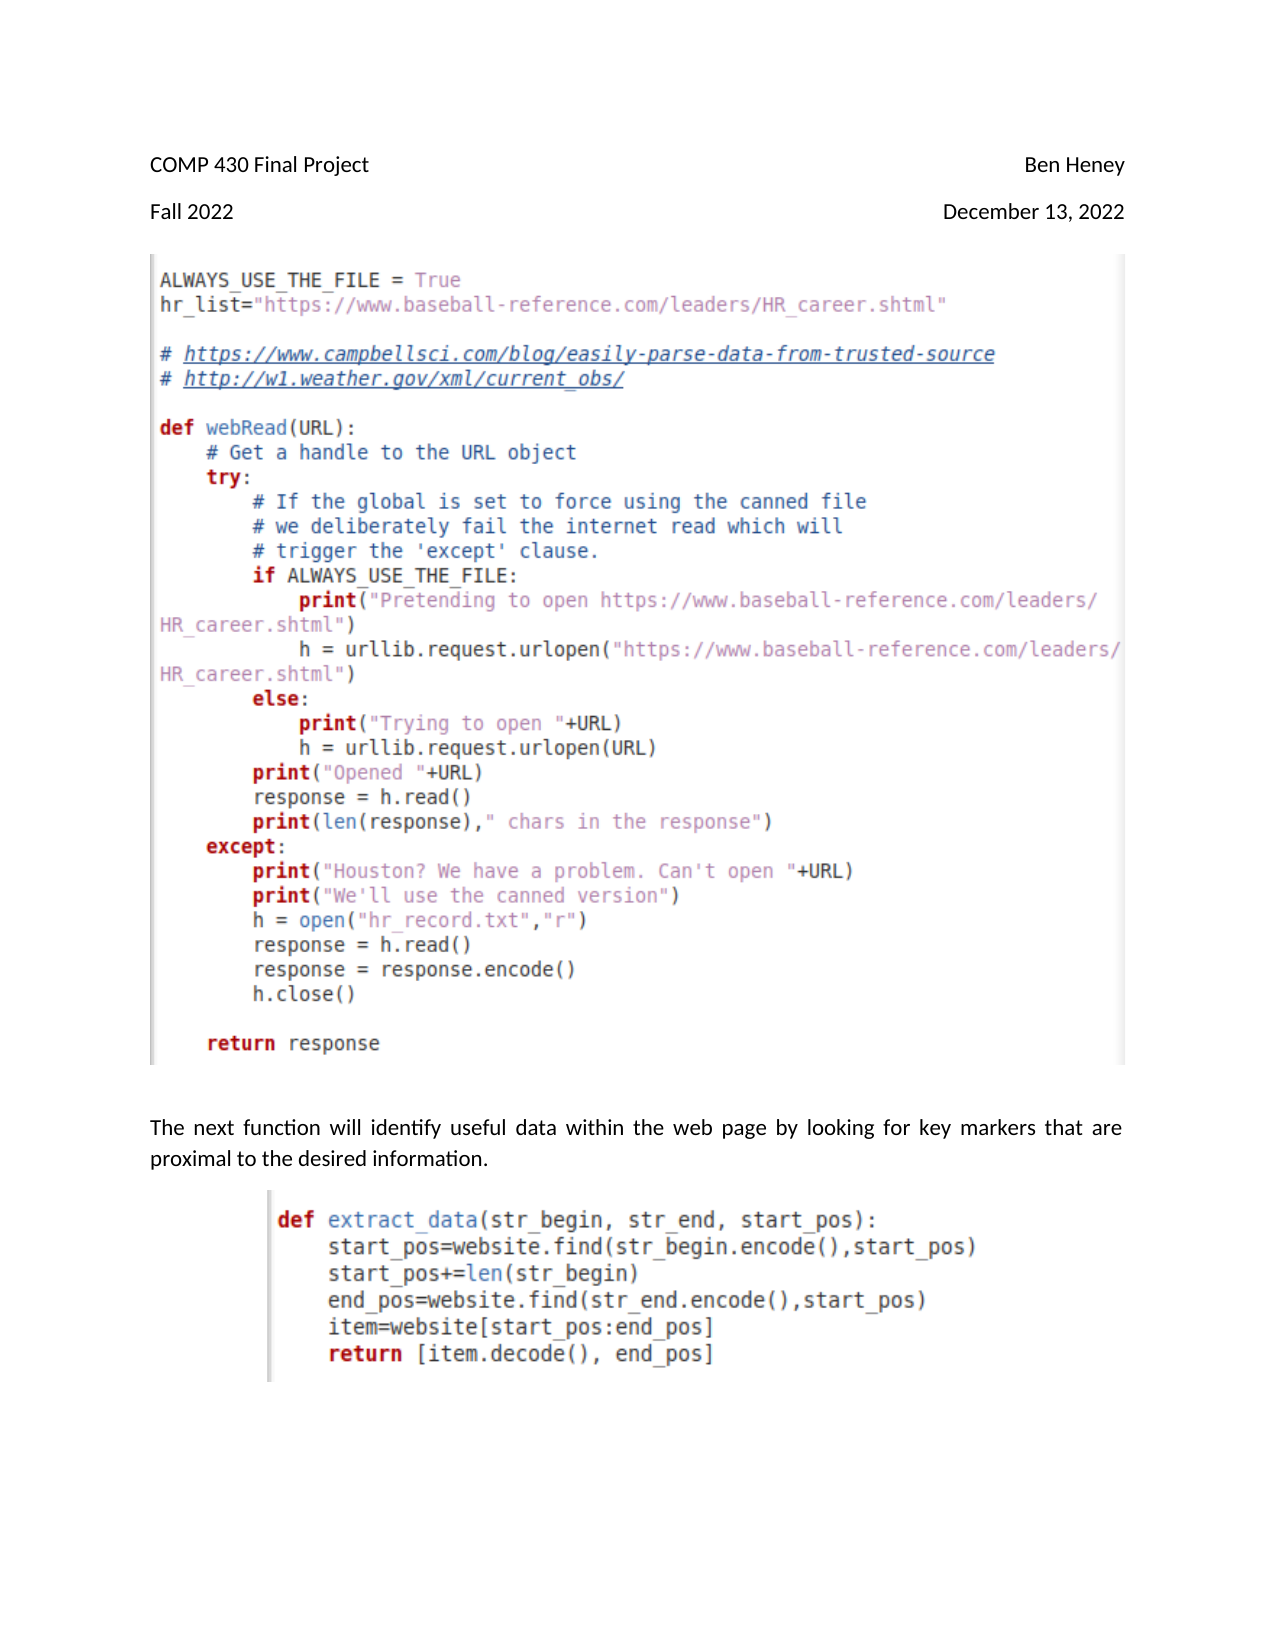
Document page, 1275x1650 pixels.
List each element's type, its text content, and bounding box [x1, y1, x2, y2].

text The next function will identify useful data within the web page by looking for key markers that are proximal to the desired information. [150, 1113, 1125, 1172]
picture [150, 254, 1125, 1065]
picture [267, 1190, 1008, 1382]
